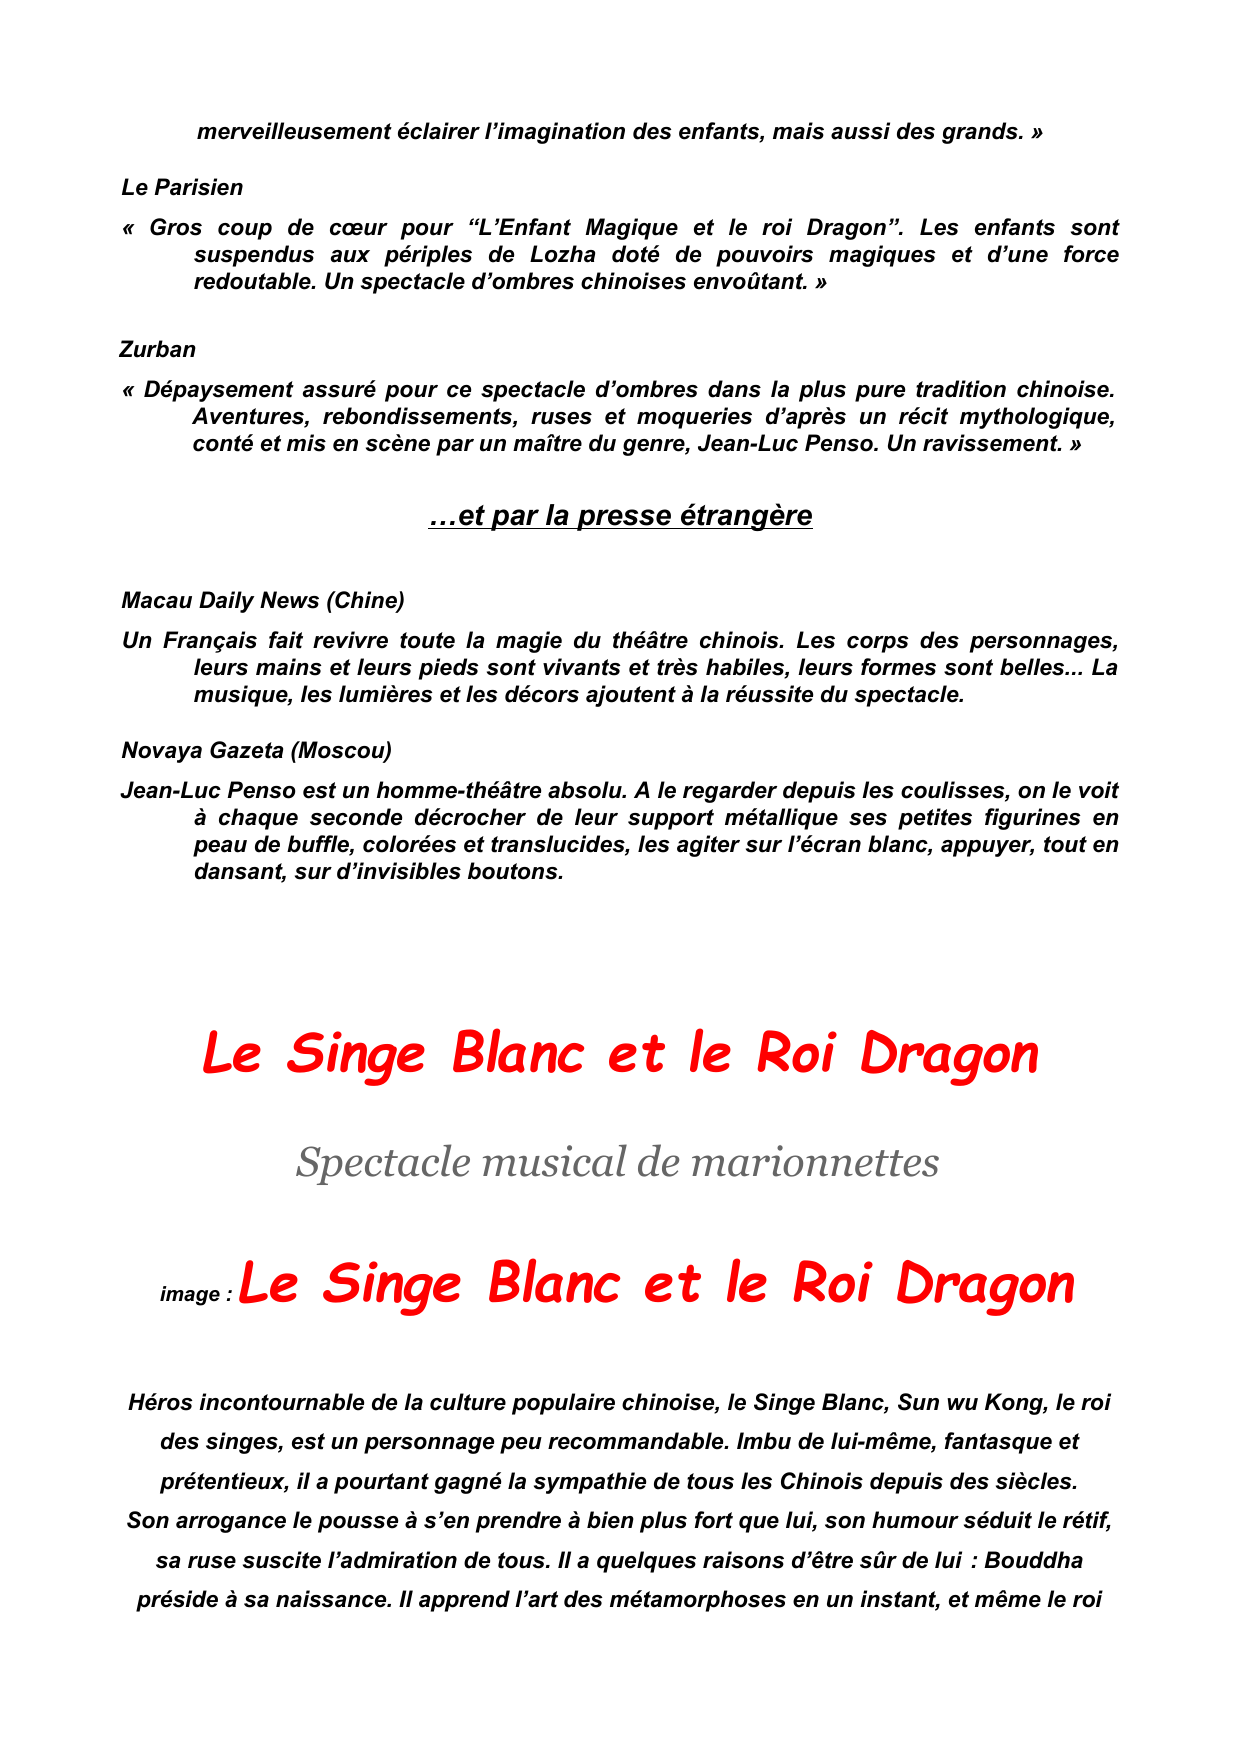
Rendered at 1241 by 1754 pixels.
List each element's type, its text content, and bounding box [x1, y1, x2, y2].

subtitle Le Singe Blanc et le Roi Dragon [118, 1012, 1122, 1088]
text Macau Daily News (Chine) [121, 587, 1122, 613]
text Héros incontournable de la culture populaire chinoise, le Singe Blanc, Sun wu Kong, le roi des singes, est un personnage peu recommandable. Imbu de lui-même, fantasque et prétentieux, il a pourtant gagné la sympathie de tous les Chinois depuis des siècles. [118, 1389, 1122, 1494]
text Novaya Gazeta (Moscou) [121, 737, 1122, 763]
text …et par la presse étrangère [118, 498, 1122, 532]
text « Dépaysement assuré pour ce spectacle d’ombres dans la plus pure tradition chinoise. Aventures, rebondissements, ruses et moqueries d’après un récit mythologique, conté et mis en scène par un maître du genre, Jean-Luc Penso. Un ravissement. » [121, 376, 1118, 457]
text Son arrogance le pousse à s’en prendre à bien plus fort que lui, son humour séduit le rétif, sa ruse suscite l’admiration de tous. Il a quelques raisons d’être sûr de lui : Bouddha préside à sa naissance. Il apprend l’art des métamorphoses en un instant, et même le roi [118, 1507, 1122, 1612]
text Un Français fait revivre toute la magie du théâtre chinois. Les corps des personnages, leurs mains et leurs pieds sont vivants et très habiles, leurs formes sont belles... La musique, les lumières et les décors ajoutent à la réussite du spectacle. [121, 627, 1122, 707]
text Zurban [118, 336, 1122, 363]
text Le Parisien [121, 174, 1122, 200]
text merveilleusement éclairer l’imagination des enfants, mais aussi des grands. » [121, 118, 1119, 144]
text image : Le Singe Blanc et le Roi Dragon [118, 1241, 1122, 1317]
text Jean-Luc Penso est un homme-théâtre absolu. A le regarder depuis les coulisses, on le voit à chaque seconde décrocher de leur support métallique ses petites figurines en peau de buffle, colorées et translucides, les agiter sur l’écran blanc, appuyer, tout en dansant, sur d’invisibles boutons. [120, 777, 1122, 884]
text « Gros coup de cœur pour “L’Enfant Magique et le roi Dragon”. Les enfants sont suspendus aux périples de Lozha doté de pouvoirs magiques et d’une force redoutable. Un spectacle d’ombres chinoises envoûtant. » [121, 214, 1122, 294]
subtitle Spectacle musical de marionnettes [118, 1138, 1122, 1185]
